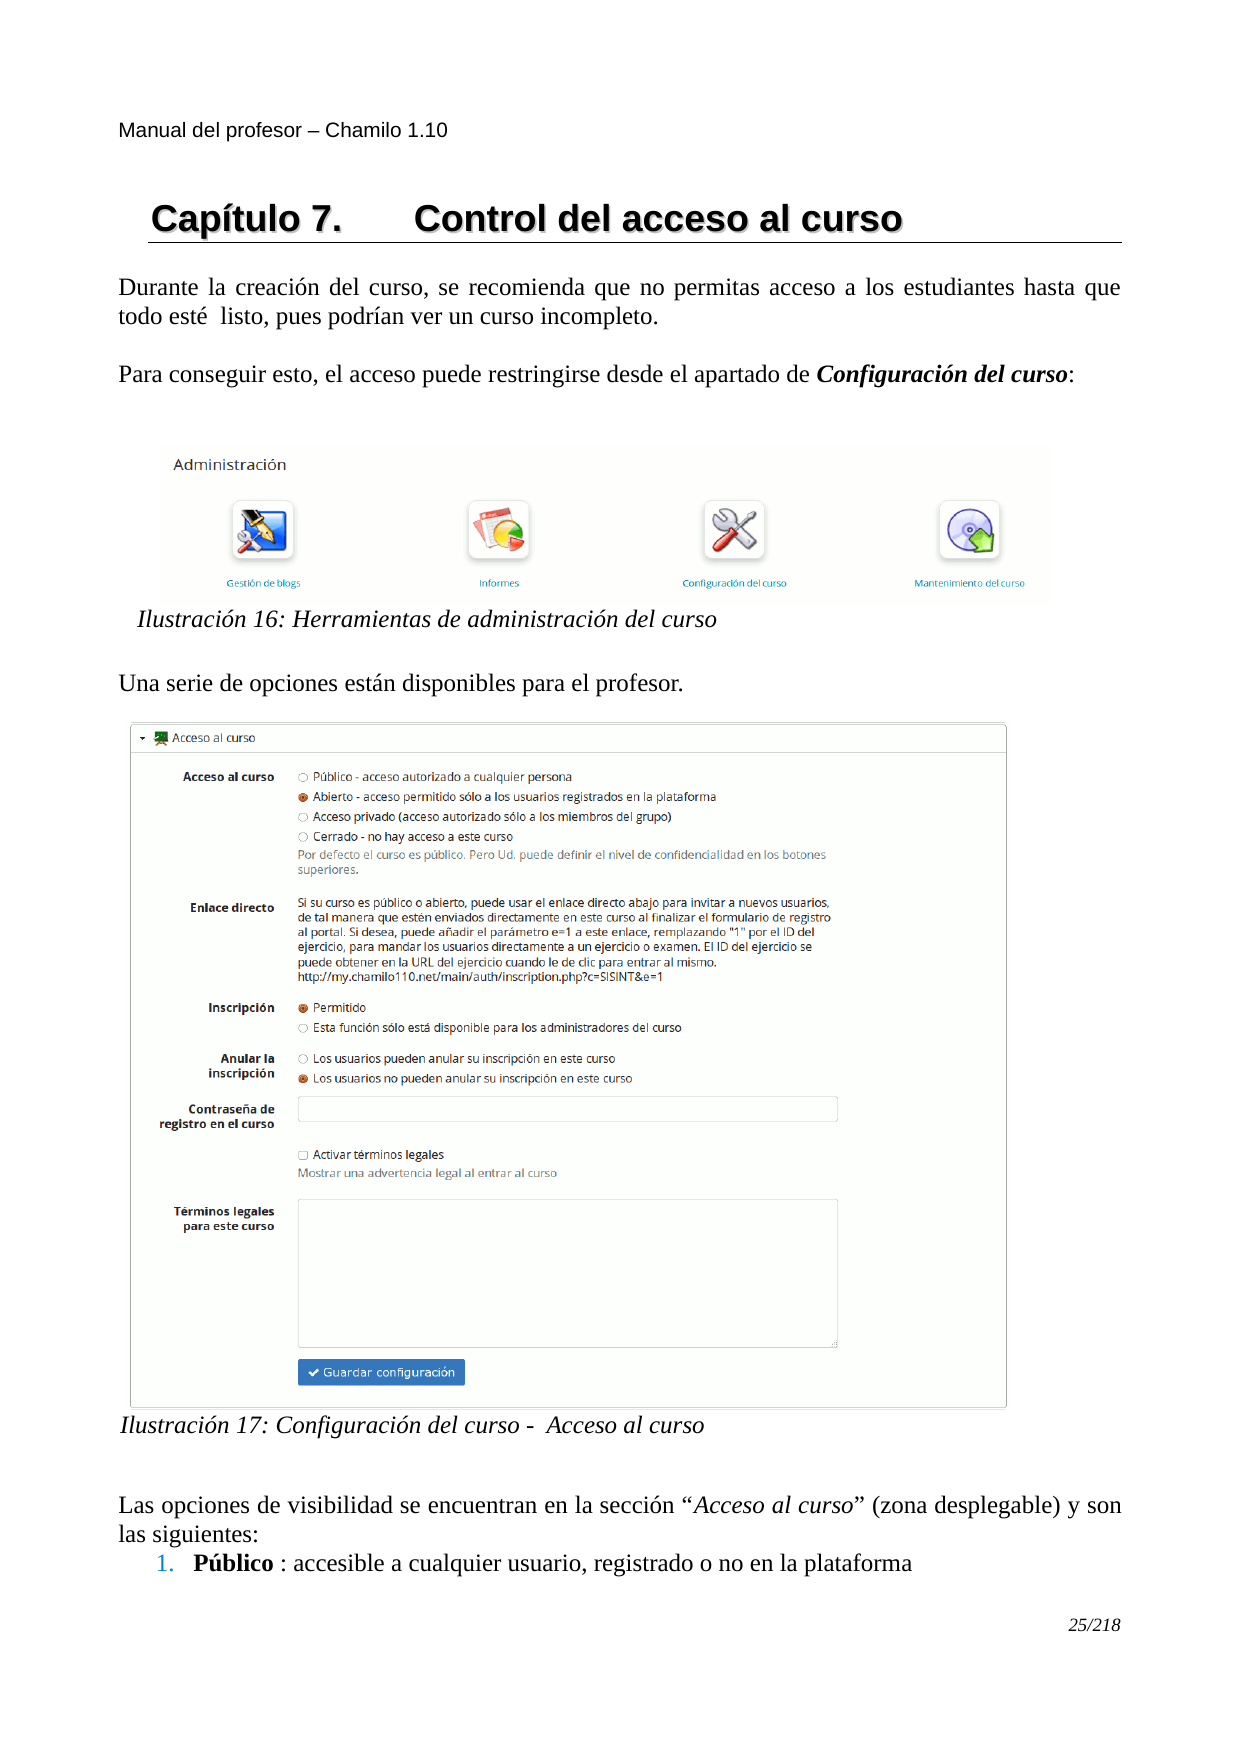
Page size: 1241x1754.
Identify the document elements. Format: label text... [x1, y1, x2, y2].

text Ilustración 16: Herramientas de administración del curso [137, 433, 1091, 633]
text Para conseguir esto, el acceso puede restringirse desde el apartado de Configuración del curso: [118, 359, 1122, 387]
text Durante la creación del curso, se recomienda que no permitas acceso a los estudiantes hasta que todo esté listo, pues podrían ver un curso incompleto. [118, 272, 1122, 330]
list Público : accesible a cualquier usuario, registrado o no en la plataforma [156, 1548, 1122, 1576]
text Ilustración 17: Configuración del curso - Acceso al curso [120, 1055, 1120, 1439]
text Las opciones de visibilidad se encuentran en la sección “Acceso al curso” (zona desplegable) y son las siguientes: [118, 1490, 1122, 1548]
subtitle Control del acceso al curso [148, 193, 1122, 242]
picture [125, 722, 1011, 1410]
picture [159, 446, 1052, 605]
text Una serie de opciones están disponibles para el profesor. [118, 668, 1122, 696]
